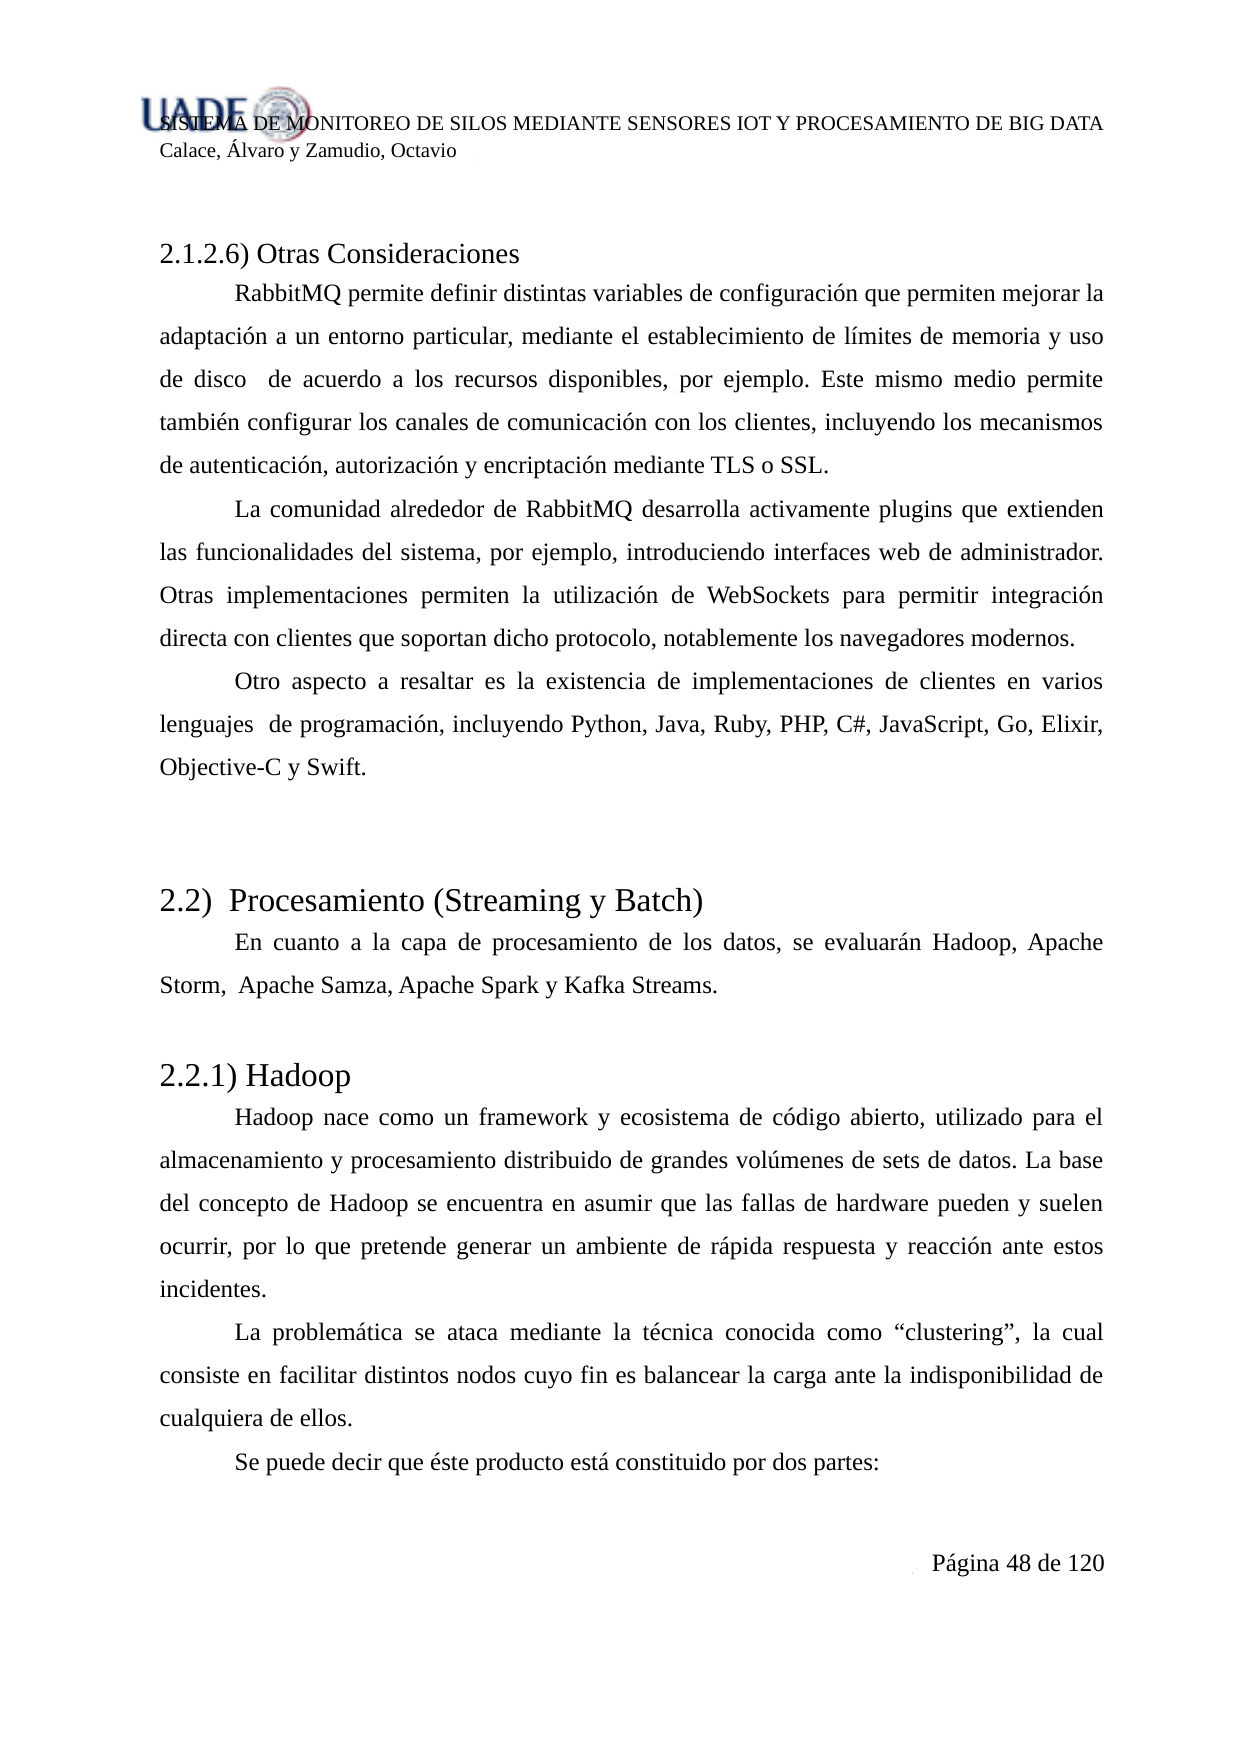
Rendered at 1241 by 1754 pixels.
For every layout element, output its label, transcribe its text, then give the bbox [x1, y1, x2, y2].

text Se puede decir que éste producto está constituido por dos partes: [159, 1447, 1104, 1475]
picture [140, 86, 314, 146]
text Hadoop nace como un framework y ecosistema de código abierto, utilizado para el almacenamiento y procesamiento distribuido de grandes volúmenes de sets de datos. La base del concepto de Hadoop se encuentra en asumir que las fallas de hardware pueden y suelen ocurrir, por lo que pretende generar un ambiente de rápida respuesta y reacción ante estos incidentes. [159, 1102, 1104, 1303]
text RabbitMQ permite definir distintas variables de configuración que permiten mejorar la adaptación a un entorno particular, mediante el establecimiento de límites de memoria y uso de disco de acuerdo a los recursos disponibles, por ejemplo. Este mismo medio permite también configurar los canales de comunicación con los clientes, incluyendo los mecanismos de autenticación, autorización y encriptación mediante TLS o SSL. [159, 278, 1104, 479]
text La comunidad alrededor de RabbitMQ desarrolla activamente plugins que extienden las funcionalidades del sistema, por ejemplo, introduciendo interfaces web de administrador. Otras implementaciones permiten la utilización de WebSockets para permitir integración directa con clientes que soportan dicho protocolo, notablemente los navegadores modernos. [159, 494, 1104, 652]
subtitle 2.2.1) Hadoop [159, 1055, 1104, 1093]
text Otro aspecto a resaltar es la existencia de implementaciones de clientes en varios lenguajes de programación, incluyendo Python, Java, Ruby, PHP, C#, JavaScript, Go, Elixir, Objective-C y Swift. [159, 666, 1104, 781]
text La problemática se ataca mediante la técnica conocida como “clustering”, la cual consiste en facilitar distintos nodos cuyo fin es balancear la carga ante la indisponibilidad de cualquiera de ellos. [159, 1317, 1104, 1432]
subtitle 2.1.2.6) Otras Consideraciones [159, 236, 1104, 270]
text En cuanto a la capa de procesamiento de los datos, se evaluarán Hadoop, Apache Storm, Apache Samza, Apache Spark y Kafka Streams. [159, 927, 1104, 999]
subtitle 2.2) Procesamiento (Streaming y Batch) [159, 880, 1104, 919]
